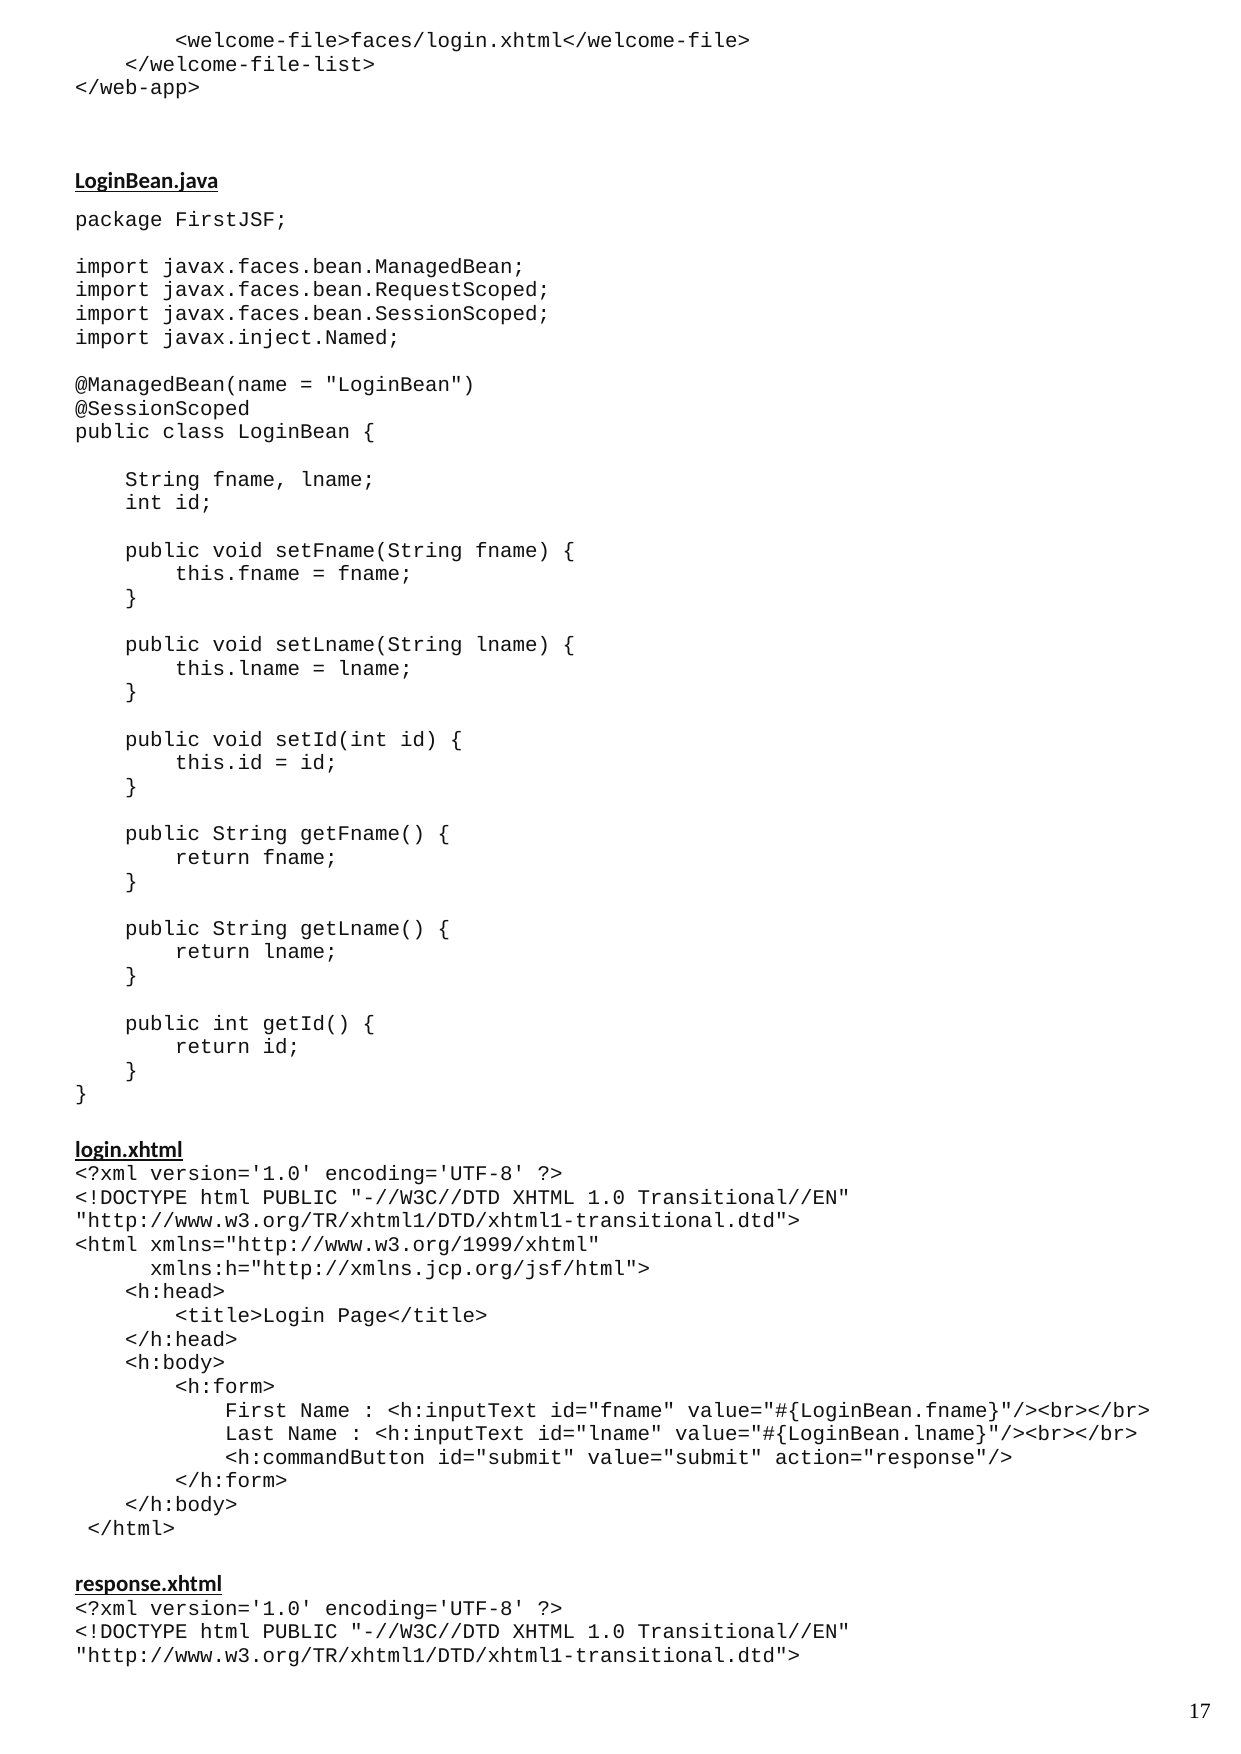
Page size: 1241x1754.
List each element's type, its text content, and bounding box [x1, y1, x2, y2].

text First Name : <h:inputText id="fname" value="#{LoginBean.fname}"/><br></br> [75, 1399, 1211, 1423]
text login.xhtml [75, 1135, 1211, 1163]
text </welcome-file-list> [75, 54, 1211, 77]
text import javax.faces.bean.SessionScoped; [75, 303, 1211, 327]
text String fname, lname; [75, 469, 1211, 492]
text <h:commandButton id="submit" value="submit" action="response"/> [75, 1447, 1211, 1471]
text import javax.faces.bean.RequestScoped; [75, 279, 1211, 303]
text } [75, 871, 1211, 894]
text this.fname = fname; [75, 563, 1211, 587]
text public void setId(int id) { [75, 729, 1211, 752]
text xmlns:h="http://xmlns.jcp.org/jsf/html"> [75, 1258, 1211, 1281]
text @SessionScoped [75, 398, 1211, 421]
text package FirstJSF; [75, 208, 1211, 232]
text <welcome-file>faces/login.xhtml</welcome-file> [75, 30, 1211, 54]
text <?xml version='1.0' encoding='UTF-8' ?> [75, 1163, 1211, 1187]
text public String getLname() { [75, 918, 1211, 942]
text response.xhtml [75, 1569, 1211, 1597]
text } [75, 587, 1211, 611]
text public void setFname(String fname) { [75, 539, 1211, 563]
text LoginBean.java [75, 167, 1211, 194]
text <title>Login Page</title> [75, 1305, 1211, 1329]
text Last Name : <h:inputText id="lname" value="#{LoginBean.lname}"/><br></br> [75, 1423, 1211, 1447]
text <!DOCTYPE html PUBLIC "-//W3C//DTD XHTML 1.0 Transitional//EN" "http://www.w3.org/TR/xhtml1/DTD/xhtml1-transitional.dtd"> [75, 1621, 1211, 1668]
text int id; [75, 492, 1211, 516]
text <h:form> [75, 1376, 1211, 1399]
text import javax.inject.Named; [75, 327, 1211, 350]
text } [75, 681, 1211, 705]
text </html> [75, 1518, 1211, 1541]
text public String getFname() { [75, 823, 1211, 847]
text } [75, 1060, 1211, 1083]
text <?xml version='1.0' encoding='UTF-8' ?> [75, 1597, 1211, 1621]
text this.id = id; [75, 752, 1211, 776]
text return fname; [75, 847, 1211, 871]
text <h:head> [75, 1281, 1211, 1305]
text public class LoginBean { [75, 421, 1211, 445]
text </web-app> [75, 77, 1211, 101]
text <!DOCTYPE html PUBLIC "-//W3C//DTD XHTML 1.0 Transitional//EN" "http://www.w3.org/TR/xhtml1/DTD/xhtml1-transitional.dtd"> [75, 1187, 1211, 1234]
text @ManagedBean(name = "LoginBean") [75, 374, 1211, 398]
text <h:body> [75, 1352, 1211, 1376]
text public int getId() { [75, 1012, 1211, 1036]
text </h:head> [75, 1329, 1211, 1352]
text import javax.faces.bean.ManagedBean; [75, 256, 1211, 279]
text <html xmlns="http://www.w3.org/1999/xhtml" [75, 1234, 1211, 1258]
text public void setLname(String lname) { [75, 634, 1211, 658]
text </h:body> [75, 1494, 1211, 1518]
text this.lname = lname; [75, 658, 1211, 681]
text } [75, 965, 1211, 989]
text return id; [75, 1036, 1211, 1060]
text </h:form> [75, 1471, 1211, 1494]
text } [75, 1083, 1211, 1107]
text return lname; [75, 942, 1211, 965]
text } [75, 776, 1211, 800]
